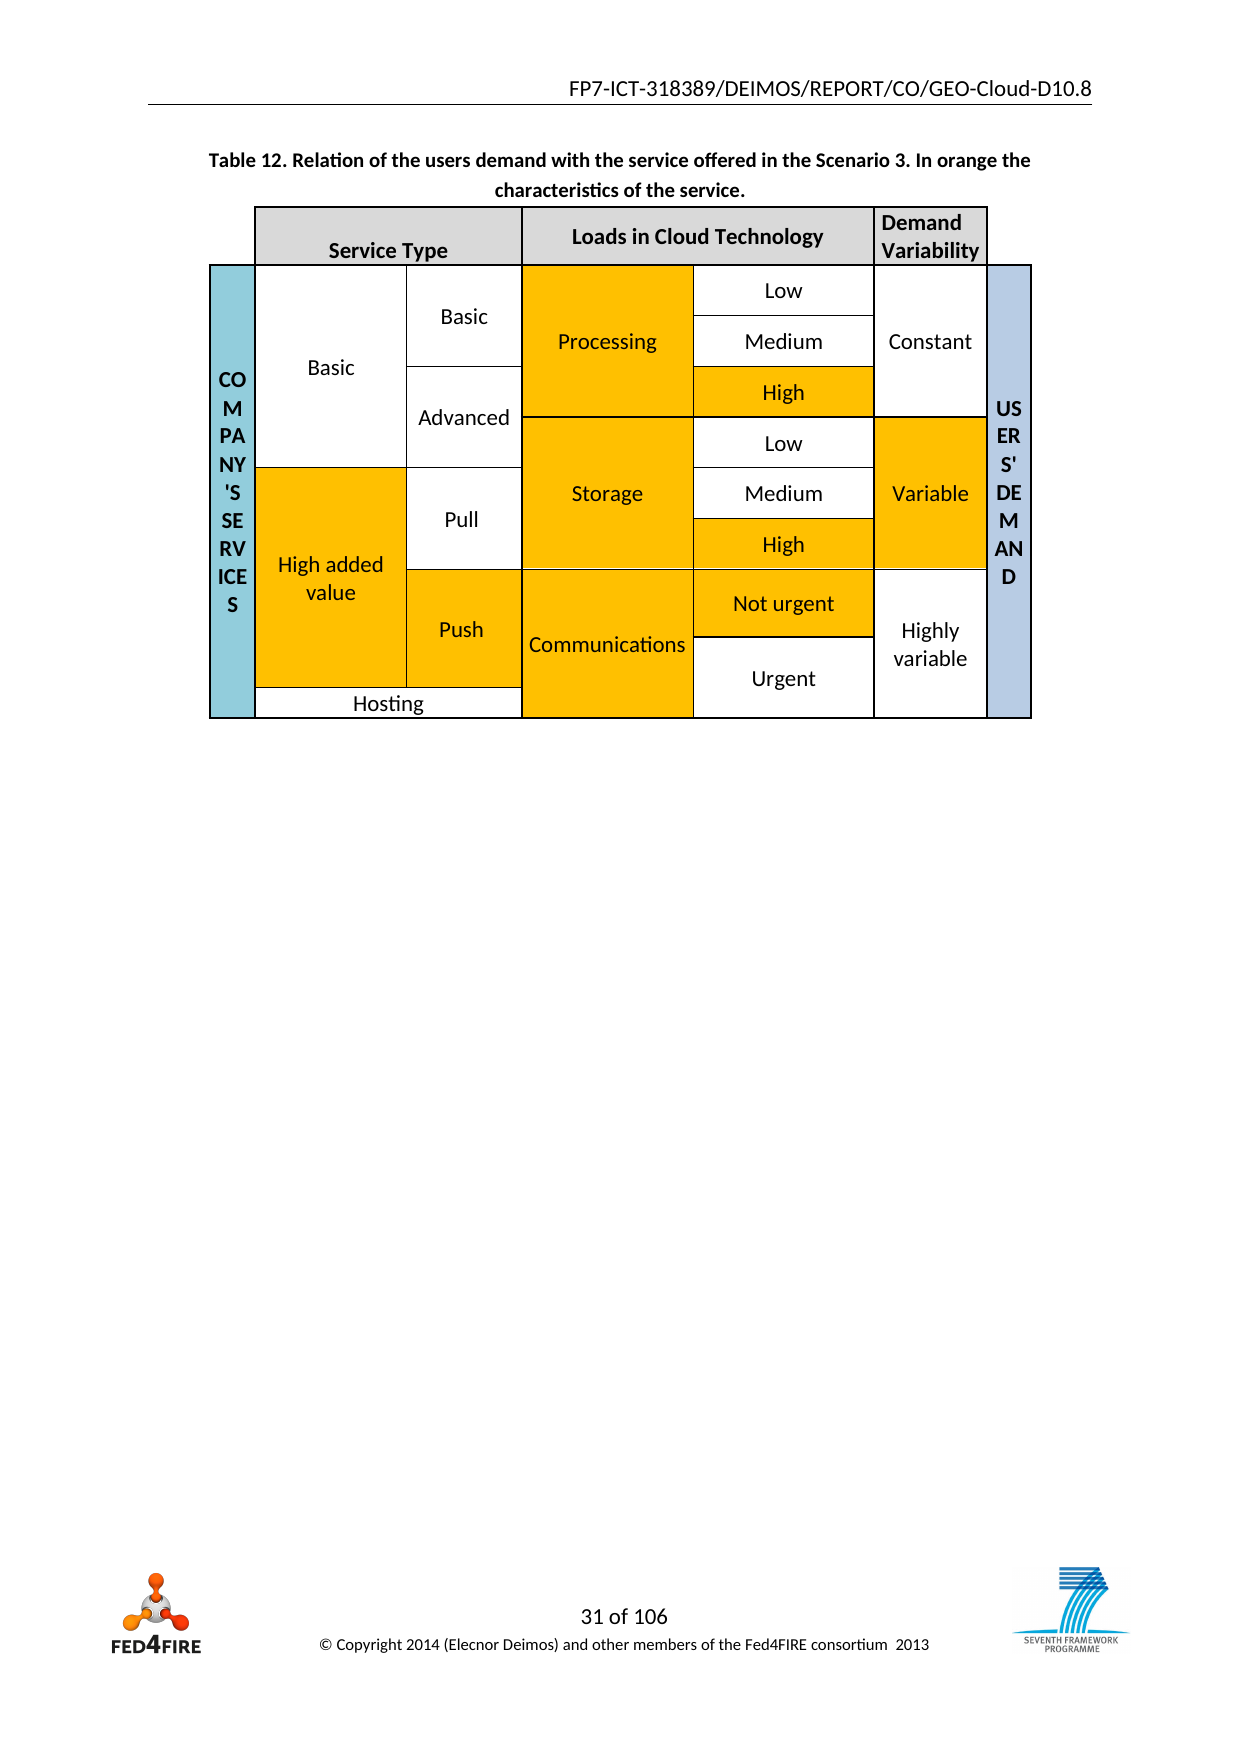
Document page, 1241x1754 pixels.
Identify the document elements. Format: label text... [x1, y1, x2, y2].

table_cell Highly variable [875, 570, 986, 717]
table_cell Not urgent [694, 570, 873, 636]
table_header [988, 206, 1031, 264]
table_cell High [694, 367, 873, 416]
text Table 12. Relation of the users demand with the service offered in the Scenario 3. In orange the characteristics of the service. [148, 148, 1092, 202]
table_cell Basic [407, 266, 521, 366]
table_cell Medium [694, 468, 873, 518]
table_header Service Type [256, 208, 521, 264]
table_cell Hosting [256, 688, 521, 717]
table_cell High [694, 519, 873, 568]
table_cell High added value [256, 468, 406, 687]
table_cell Basic [256, 266, 406, 467]
table_cell Constant [875, 266, 986, 416]
table_cell Low [694, 418, 873, 467]
table_cell COMPANY'S SERVICES [211, 266, 254, 717]
table_header Demand Variability [875, 208, 986, 264]
table_cell Low [694, 266, 873, 315]
table_cell Processing [523, 266, 693, 416]
table_cell Variable [875, 418, 986, 568]
table_cell Communications [523, 570, 693, 717]
table_cell Advanced [407, 367, 521, 467]
table_cell Storage [523, 418, 693, 568]
table_cell Medium [694, 316, 873, 366]
table_cell USERS' DEMAND [988, 266, 1030, 717]
table_cell Pull [407, 468, 521, 568]
table_header Loads in Cloud Technology [523, 208, 873, 264]
table_cell Urgent [694, 638, 873, 717]
table_header [210, 206, 254, 264]
table_cell Push [407, 570, 521, 687]
